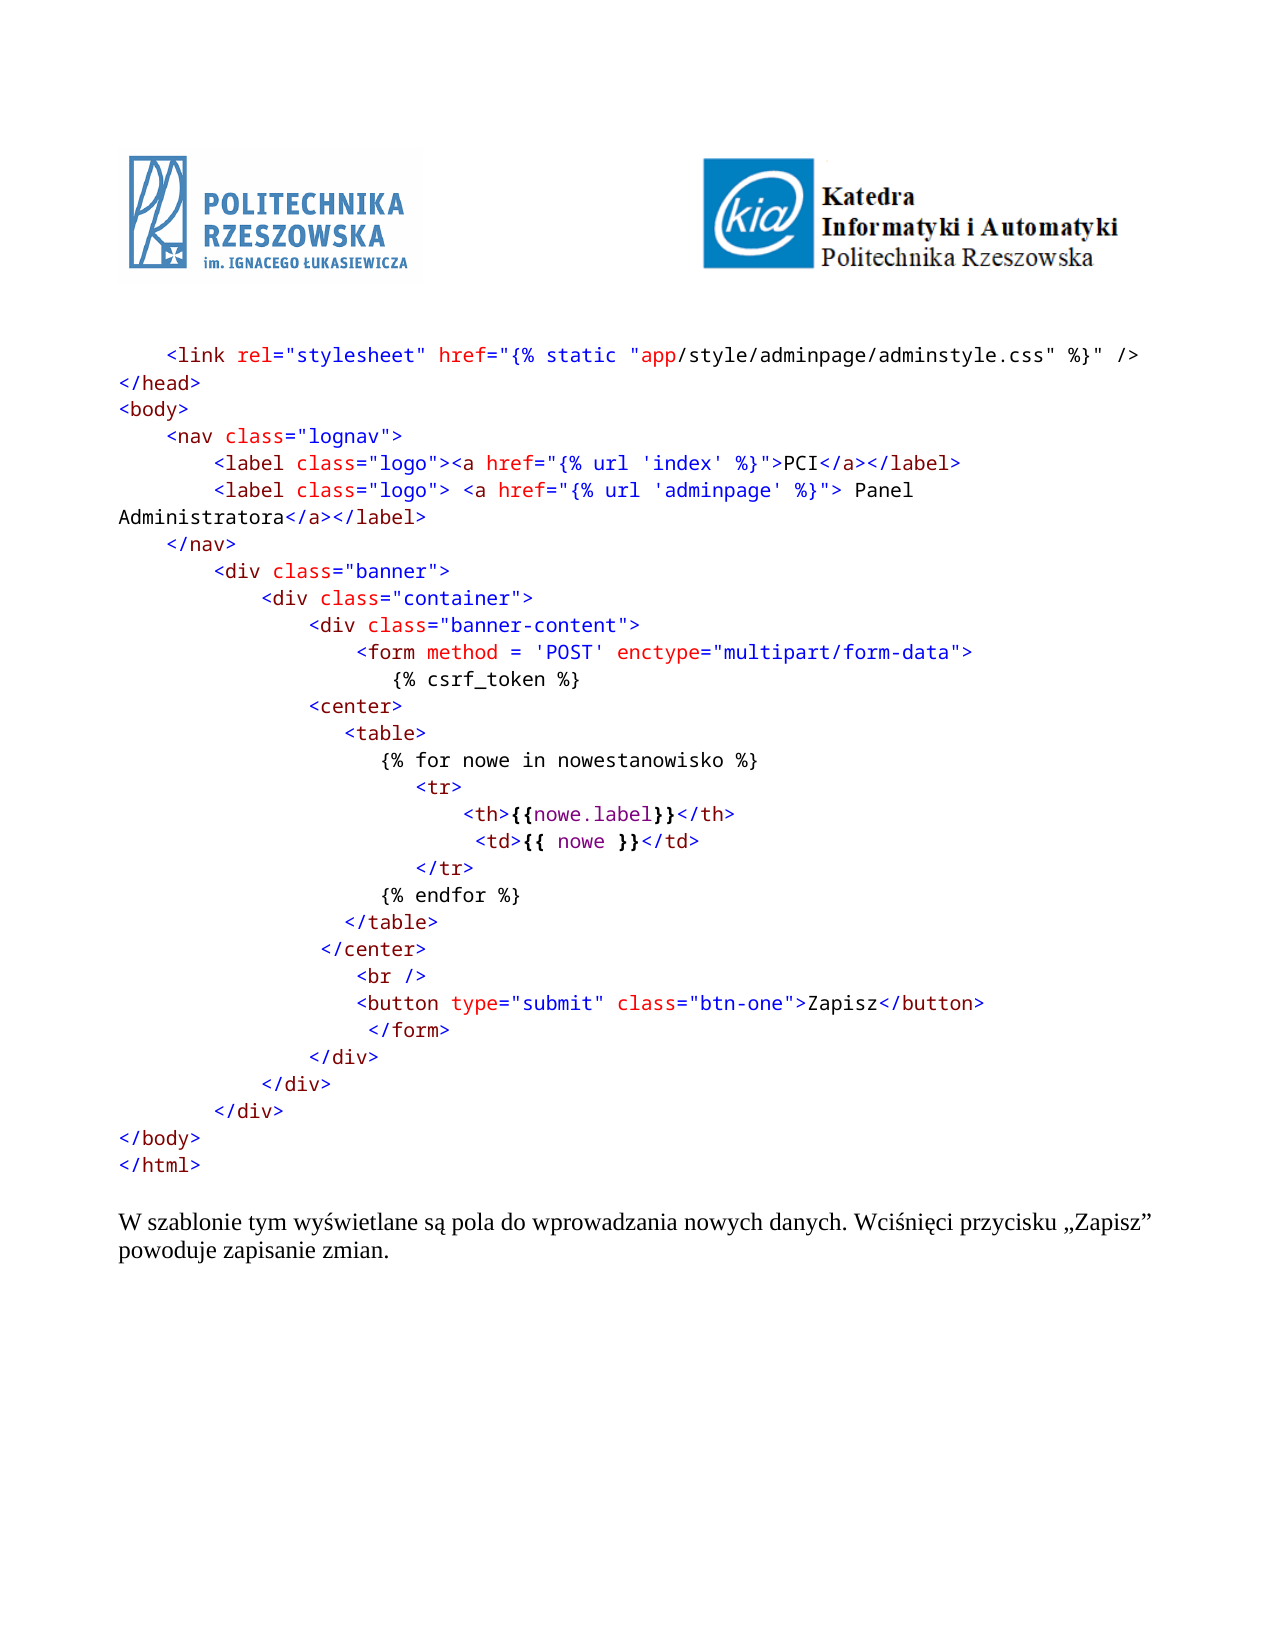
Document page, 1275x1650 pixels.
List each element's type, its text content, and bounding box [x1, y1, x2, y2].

text <center> [118, 692, 1157, 719]
text </div> [118, 1043, 1157, 1070]
text </div> [118, 1070, 1157, 1097]
text <label class="logo"><a href="{% url 'index' %}">PCI</a></label> [118, 450, 1157, 477]
picture [118, 147, 423, 284]
text <br /> [118, 962, 1157, 989]
text <nav class="lognav"> [118, 423, 1157, 450]
text <tr> [118, 773, 1157, 800]
text </center> [118, 935, 1157, 962]
text <button type="submit" class="btn-one">Zapisz</button> [118, 989, 1157, 1016]
text <body> [118, 396, 1157, 423]
text {% csrf_token %} [118, 666, 1157, 692]
text </nav> [118, 531, 1157, 558]
text </table> [118, 908, 1157, 935]
text </body> [118, 1124, 1157, 1151]
text <div class="banner"> [118, 558, 1157, 584]
text <table> [118, 719, 1157, 746]
text </html> [118, 1151, 1157, 1178]
picture [685, 143, 1147, 286]
text <div class="container"> [118, 584, 1157, 612]
text <link rel="stylesheet" href="{% static "app/style/adminpage/adminstyle.css" %}" /> [118, 342, 1157, 369]
text W szablonie tym wyświetlane są pola do wprowadzania nowych danych. Wciśnięci przycisku „Zapisz” powoduje zapisanie zmian. [118, 1207, 1157, 1264]
text {% for nowe in nowestanowisko %} [118, 746, 1157, 773]
text <th>{{nowe.label}}</th> [118, 800, 1157, 827]
text </tr> [118, 854, 1157, 881]
text </head> [118, 369, 1157, 396]
text <label class="logo"> <a href="{% url 'adminpage' %}"> Panel Administratora</a></label> [118, 477, 1157, 531]
text </form> [118, 1016, 1157, 1043]
text <form method = 'POST' enctype="multipart/form-data"> [118, 638, 1157, 666]
text </div> [118, 1097, 1157, 1124]
text <td>{{ nowe }}</td> [118, 827, 1157, 854]
text <div class="banner-content"> [118, 612, 1157, 638]
text {% endfor %} [118, 881, 1157, 908]
